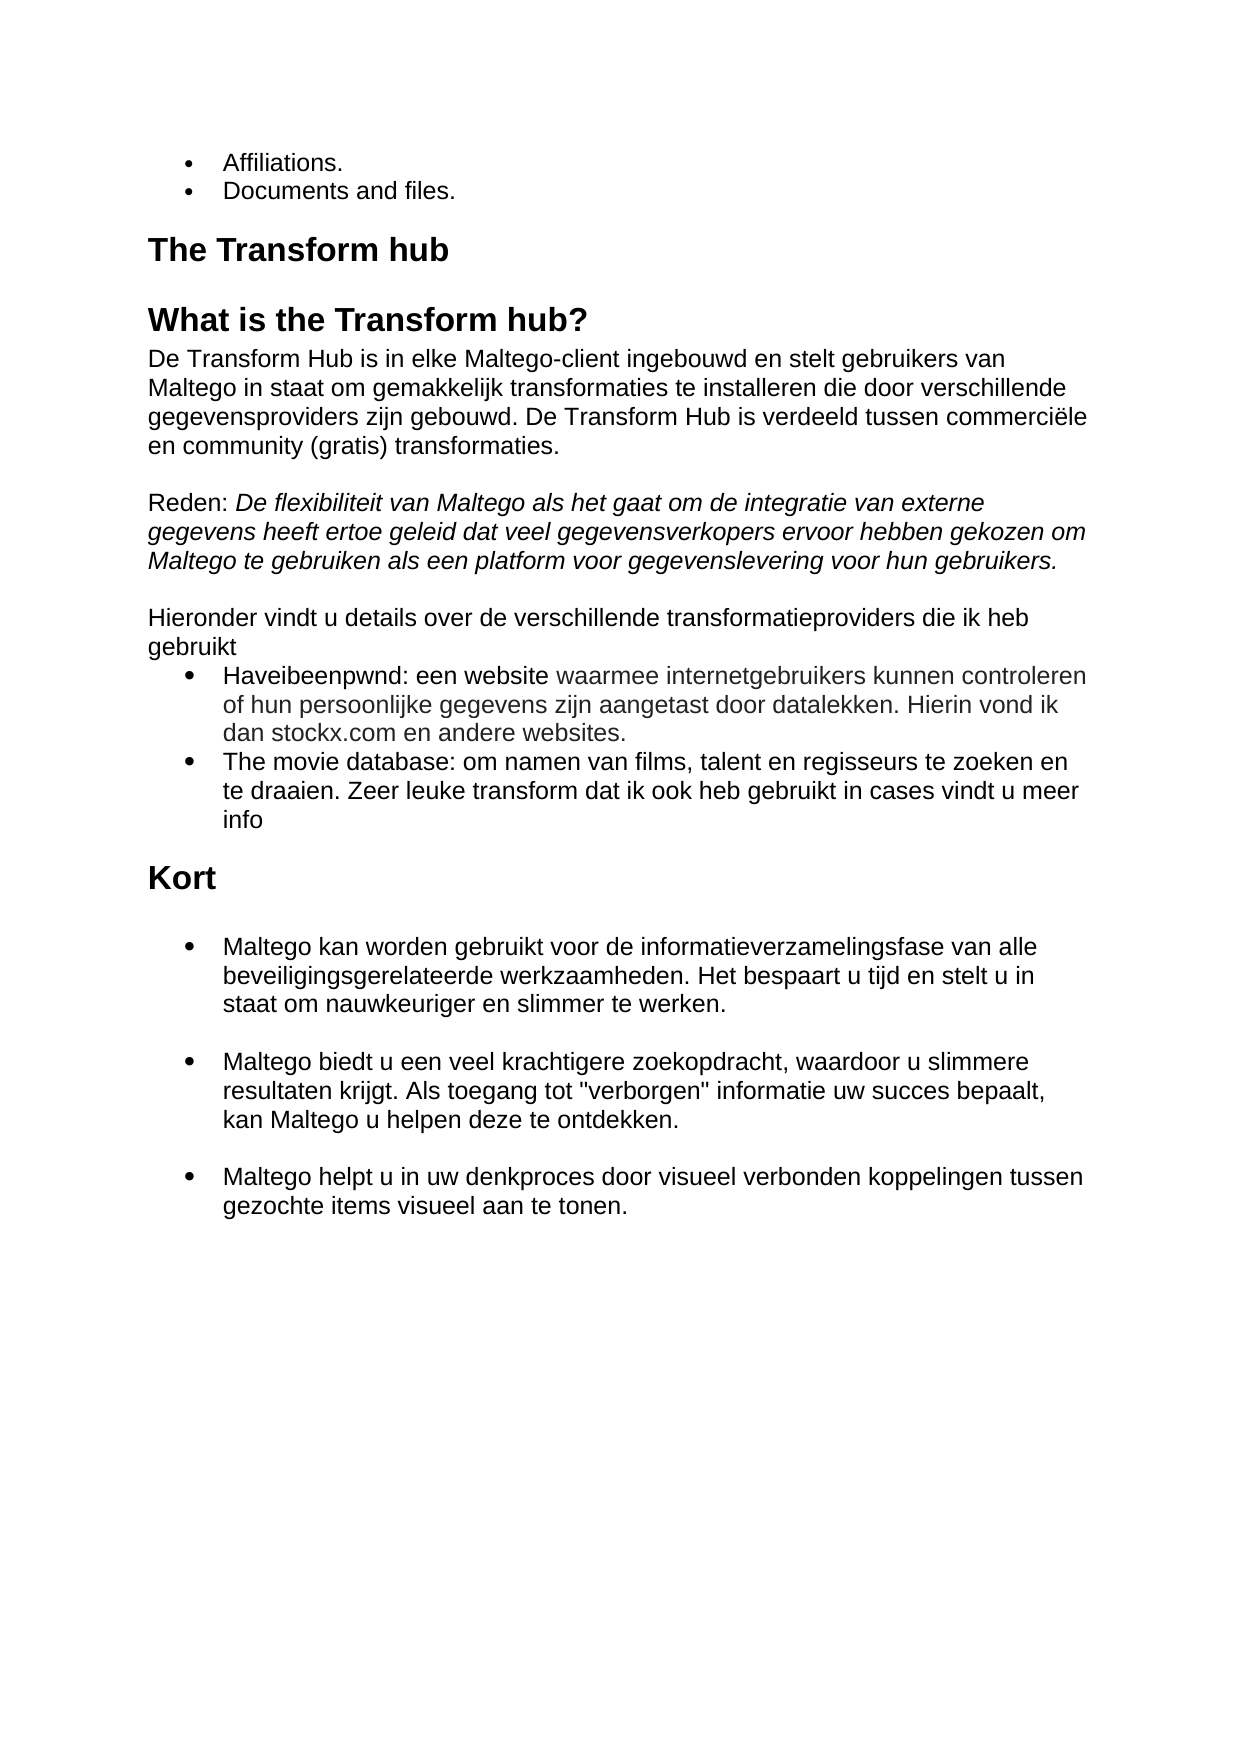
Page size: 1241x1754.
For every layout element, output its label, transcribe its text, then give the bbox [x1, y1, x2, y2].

text Reden: De flexibiliteit van Maltego als het gaat om de integratie van externe gegevens heeft ertoe geleid dat veel gegevensverkopers ervoor hebben gekozen om Maltego te gebruiken als een platform voor gegevenslevering voor hun gebruikers. [148, 488, 1093, 574]
text Hieronder vindt u details over de verschillende transformatieproviders die ik heb gebruikt [148, 603, 1093, 661]
subtitle The Transform hub [148, 230, 1093, 268]
list Maltego kan worden gebruikt voor de informatieverzamelingsfase van alle beveiligingsgerelateerde werkzaamheden. Het bespaart u tijd en stelt u in staat om nauwkeuriger en slimmer te werken. [185, 932, 1093, 1018]
list Maltego helpt u in uw denkproces door visueel verbonden koppelingen tussen gezochte items visueel aan te tonen. [185, 1162, 1093, 1220]
list Haveibeenpwnd: een website waarmee internetgebruikers kunnen controleren of hun persoonlijke gegevens zijn aangetast door datalekken. Hierin vond ik dan stockx.com en andere websites. [185, 661, 1093, 747]
subtitle What is the Transform hub? [148, 300, 1093, 338]
subtitle Kort [148, 858, 1093, 897]
list Maltego biedt u een veel krachtigere zoekopdracht, waardoor u slimmere resultaten krijgt. Als toegang tot "verborgen" informatie uw succes bepaalt, kan Maltego u helpen deze te ontdekken. [185, 1047, 1093, 1133]
text De Transform Hub is in elke Maltego-client ingebouwd en stelt gebruikers van Maltego in staat om gemakkelijk transformaties te installeren die door verschillende gegevensproviders zijn gebouwd. De Transform Hub is verdeeld tussen commerciële en community (gratis) transformaties. [148, 344, 1093, 459]
list The movie database: om namen van films, talent en regisseurs te zoeken en te draaien. Zeer leuke transform dat ik ook heb gebruikt in cases vindt u meer info [185, 747, 1093, 833]
list Documents and files. [185, 176, 1093, 205]
list Affiliations. [185, 148, 1093, 176]
